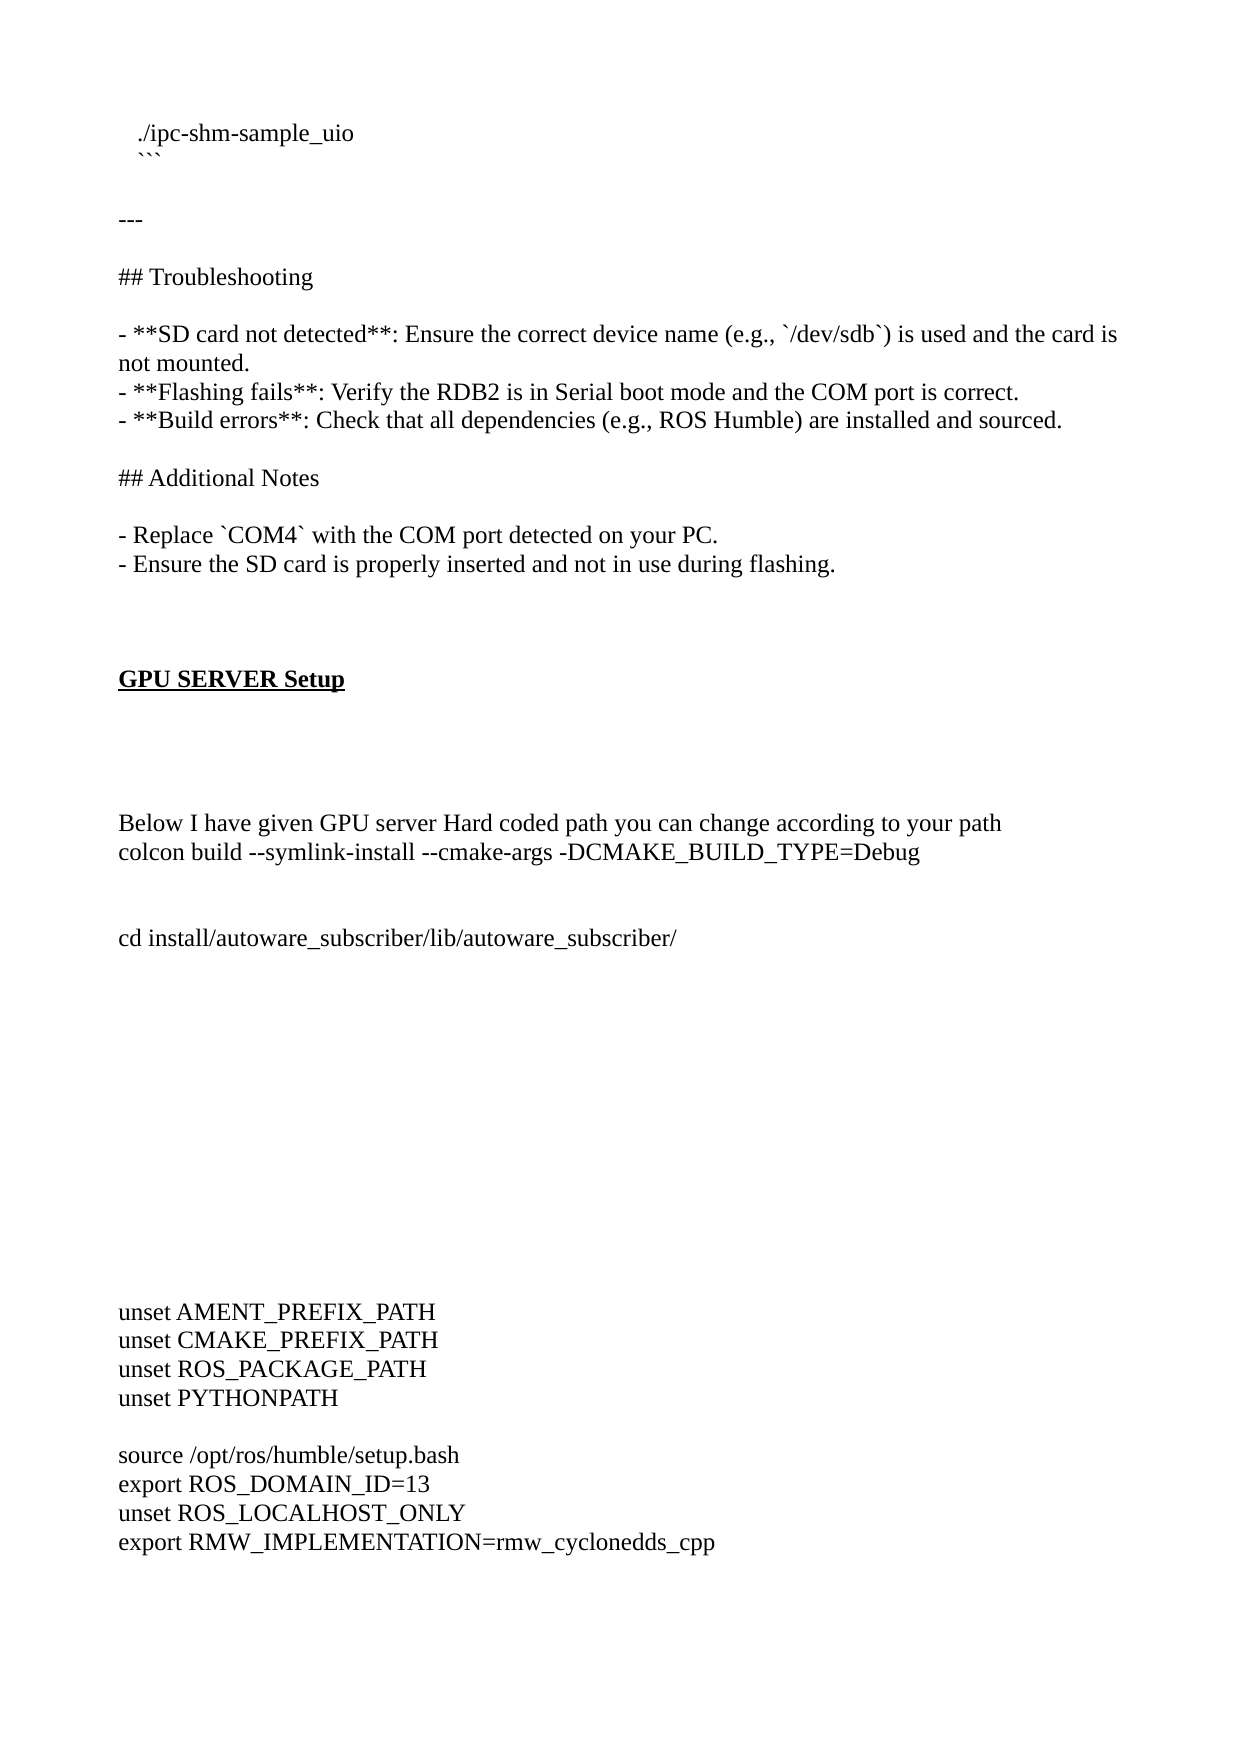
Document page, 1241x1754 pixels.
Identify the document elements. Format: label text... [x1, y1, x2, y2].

text source /opt/ros/humble/setup.bash [118, 1441, 1122, 1469]
text - Replace `COM4` with the COM port detected on your PC. [118, 521, 1122, 549]
text - **Flashing fails**: Verify the RDB2 is in Serial boot mode and the COM port is correct. [118, 377, 1122, 406]
text unset AMENT_PREFIX_PATH [118, 1297, 1122, 1326]
text - **SD card not detected**: Ensure the correct device name (e.g., `/dev/sdb`) is used and the card is not mounted. [118, 319, 1122, 377]
text export RMW_IMPLEMENTATION=rmw_cyclonedds_cpp [118, 1527, 1122, 1556]
text ./ipc-shm-sample_uio [118, 118, 1122, 147]
text unset CMAKE_PREFIX_PATH [118, 1326, 1122, 1354]
text - **Build errors**: Check that all dependencies (e.g., ROS Humble) are installed and sourced. [118, 406, 1122, 434]
text - Ensure the SD card is properly inserted and not in use during flashing. [118, 549, 1122, 578]
text unset ROS_LOCALHOST_ONLY [118, 1498, 1122, 1527]
text cd install/autoware_subscriber/lib/autoware_subscriber/ [118, 923, 1122, 952]
text unset PYTHONPATH [118, 1383, 1122, 1412]
text --- [118, 204, 1122, 233]
text ## Additional Notes [118, 463, 1122, 492]
text ``` [118, 147, 1122, 176]
text colcon build --symlink-install --cmake-args -DCMAKE_BUILD_TYPE=Debug [118, 837, 1122, 866]
text GPU SERVER Setup [118, 664, 1122, 693]
text ## Troubleshooting [118, 262, 1122, 291]
text unset ROS_PACKAGE_PATH [118, 1354, 1122, 1383]
text Below I have given GPU server Hard coded path you can change according to your path [118, 779, 1122, 837]
text export ROS_DOMAIN_ID=13 [118, 1469, 1122, 1498]
